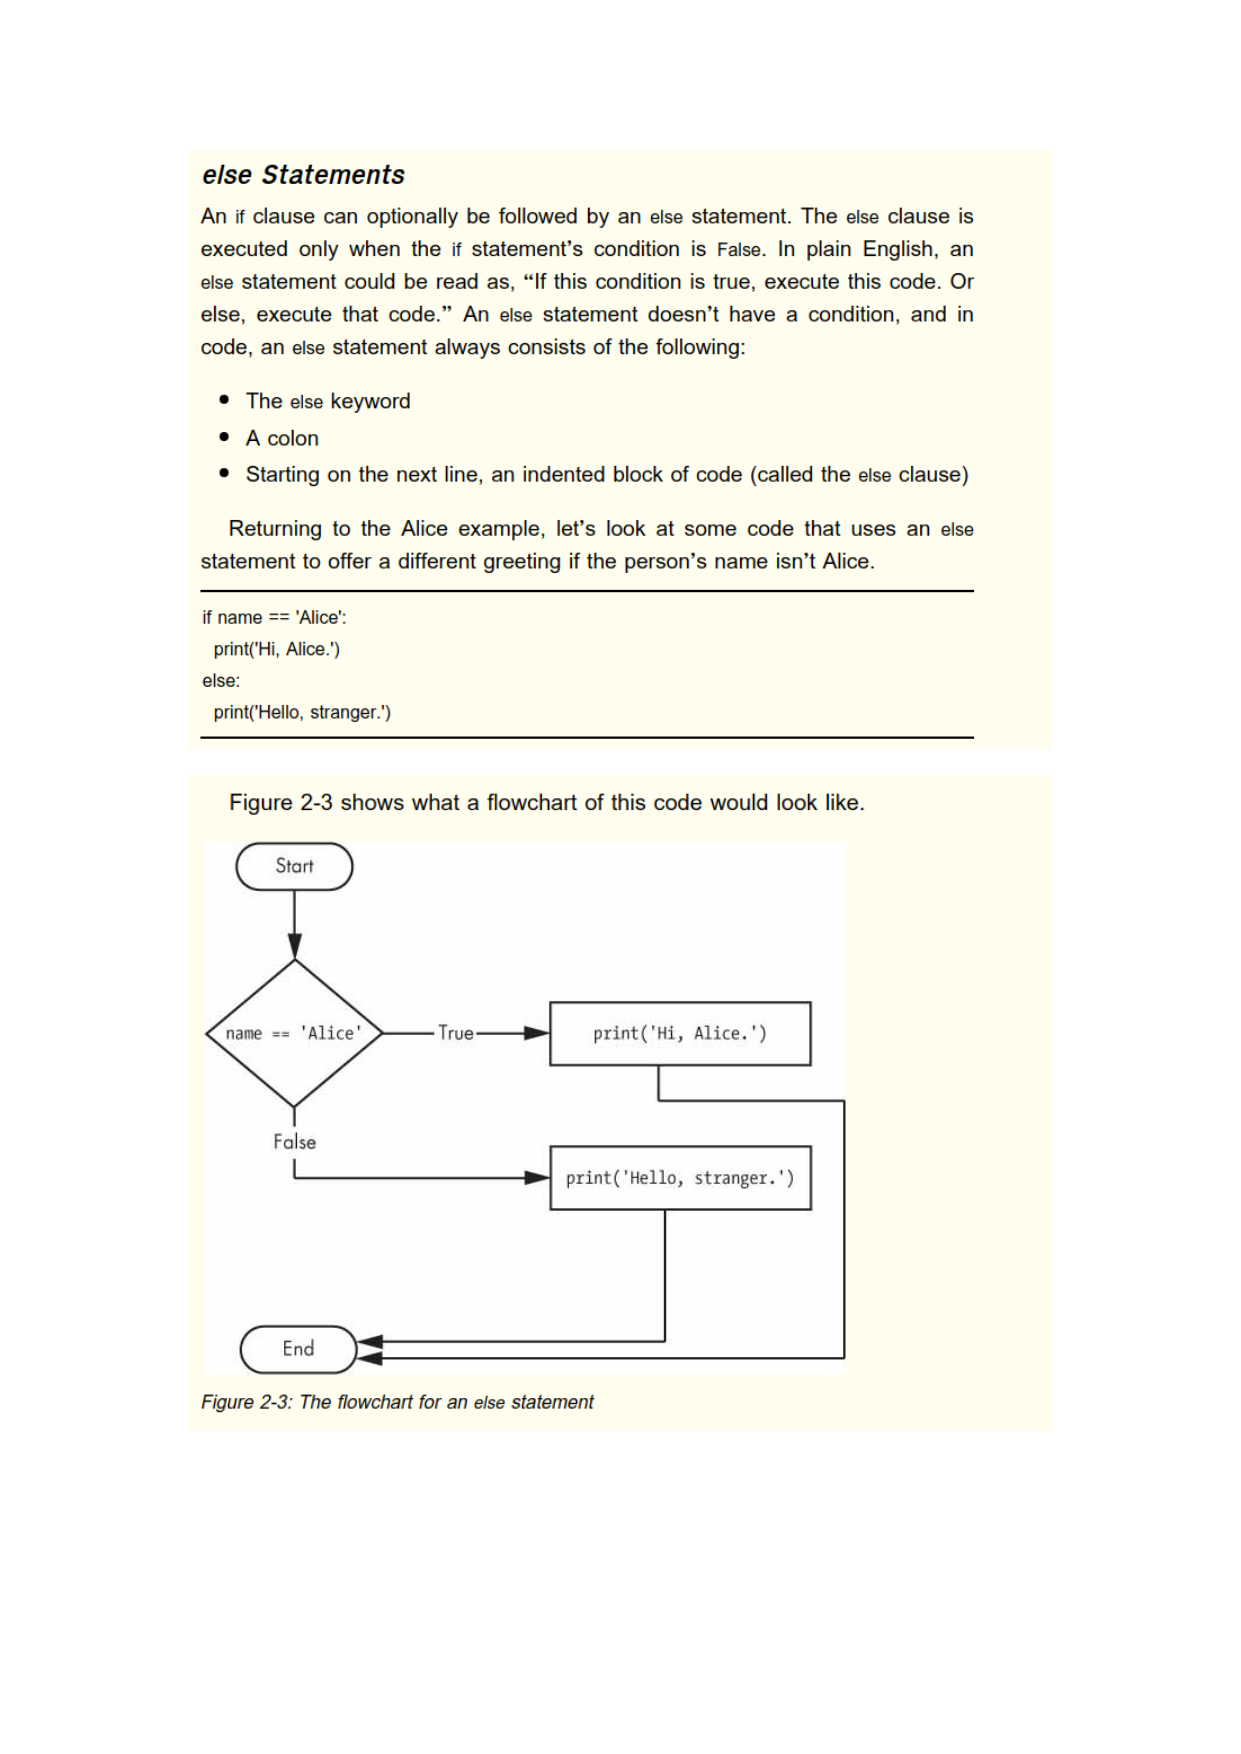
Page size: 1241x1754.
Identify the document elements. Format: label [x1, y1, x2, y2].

picture [187, 150, 1053, 749]
picture [187, 775, 1053, 1431]
